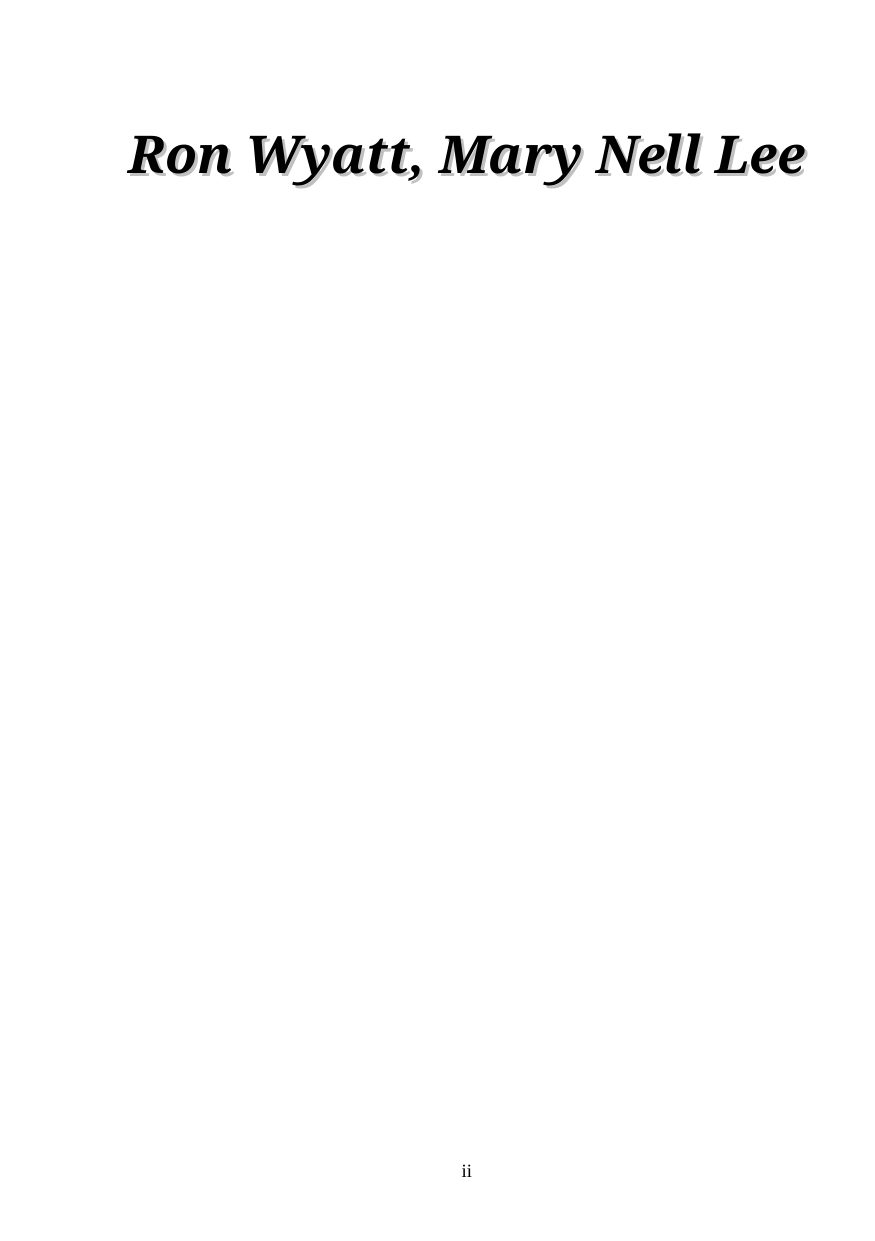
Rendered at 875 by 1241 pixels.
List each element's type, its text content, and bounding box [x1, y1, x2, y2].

title Ron Wyatt, Mary Nell Lee [118, 118, 815, 189]
